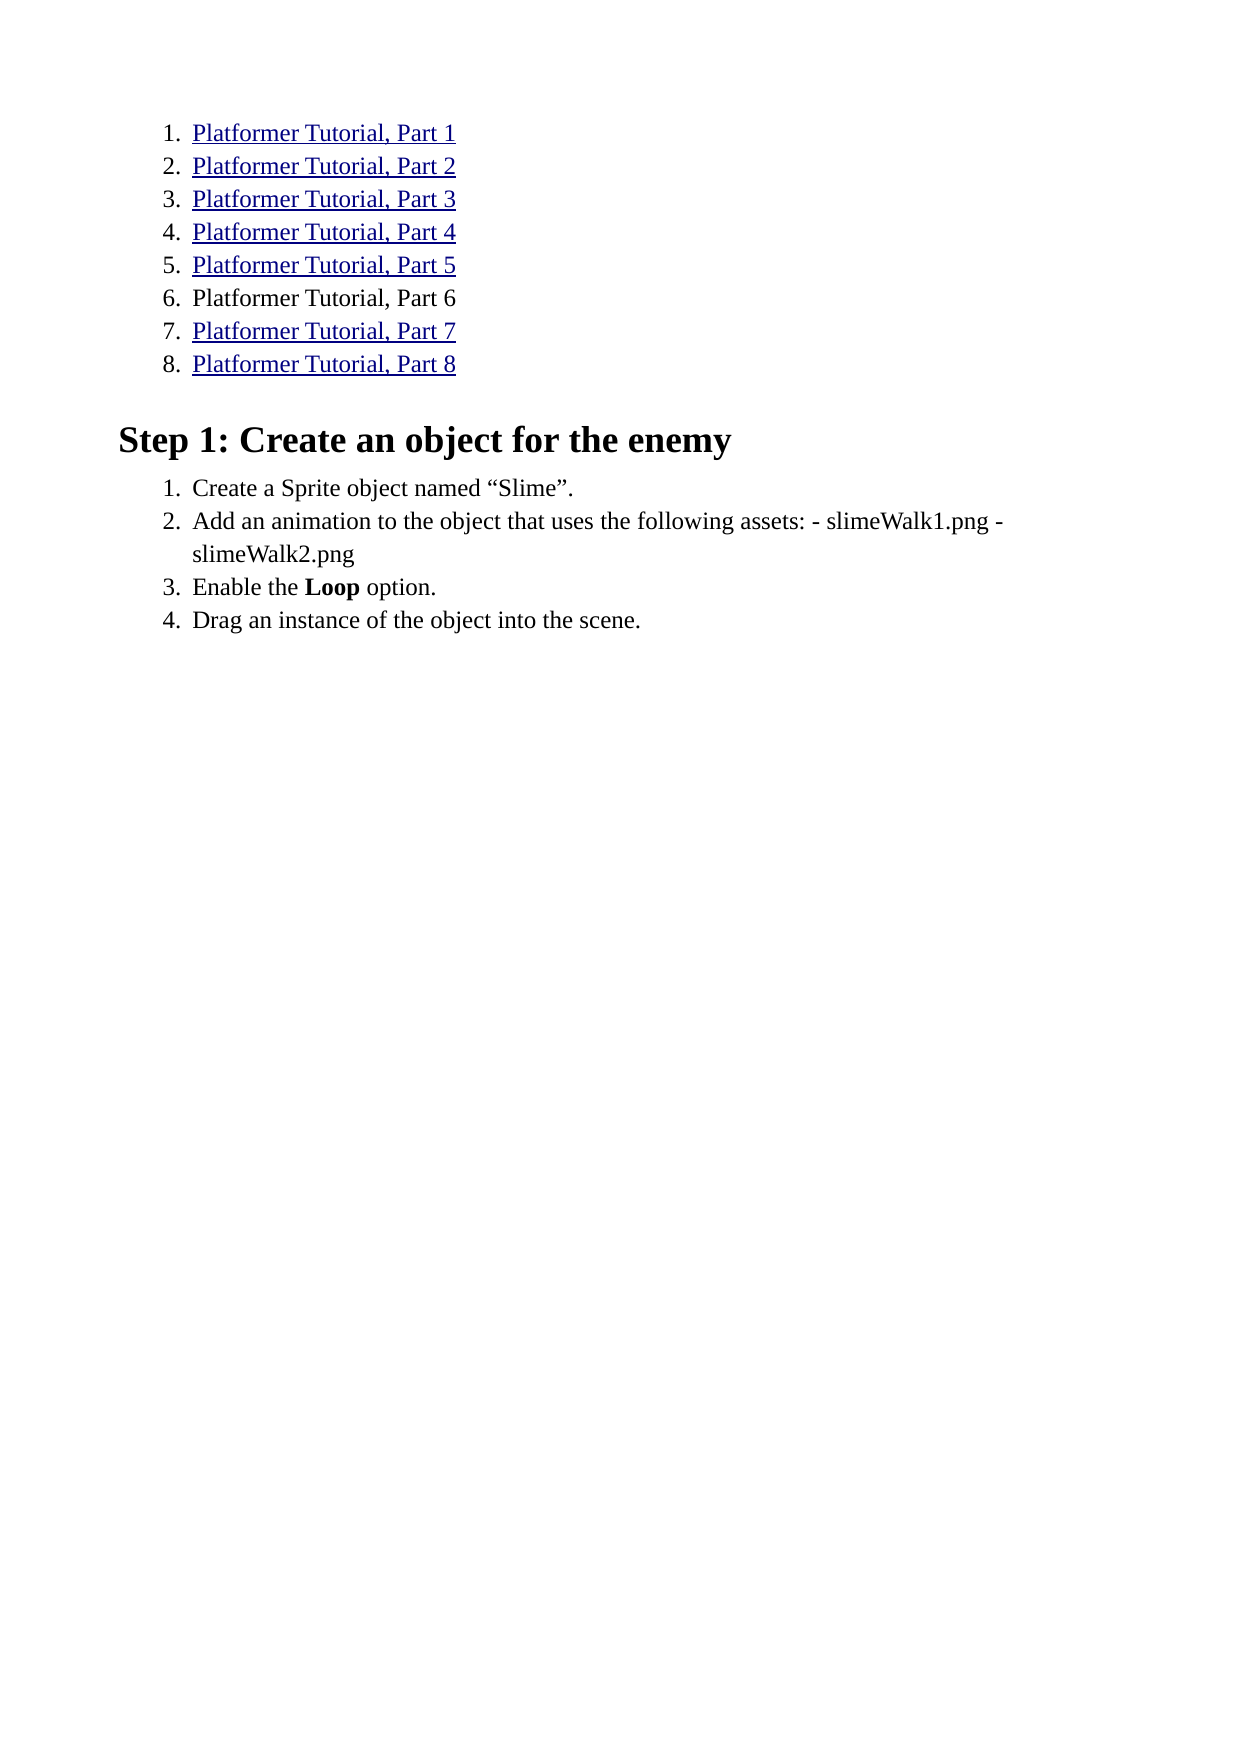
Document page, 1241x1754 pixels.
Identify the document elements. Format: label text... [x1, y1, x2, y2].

list Platformer Tutorial, Part 5 [162, 250, 1122, 279]
list Platformer Tutorial, Part 8 [162, 349, 1122, 378]
list Create a Sprite object named “Slime”. [162, 473, 1122, 502]
list Platformer Tutorial, Part 2 [162, 151, 1122, 180]
list Enable the Loop option. [162, 572, 1122, 601]
list Platformer Tutorial, Part 1 [162, 118, 1122, 147]
list Drag an instance of the object into the scene. [162, 605, 1122, 634]
list Platformer Tutorial, Part 6 [162, 283, 1122, 312]
list Platformer Tutorial, Part 7 [162, 316, 1122, 345]
list Add an animation to the object that uses the following assets: - slimeWalk1.png - slimeWalk2.png [162, 506, 1122, 568]
subtitle Step 1: Create an object for the enemy [118, 418, 1122, 461]
list Platformer Tutorial, Part 3 [162, 184, 1122, 213]
list Platformer Tutorial, Part 4 [162, 217, 1122, 246]
